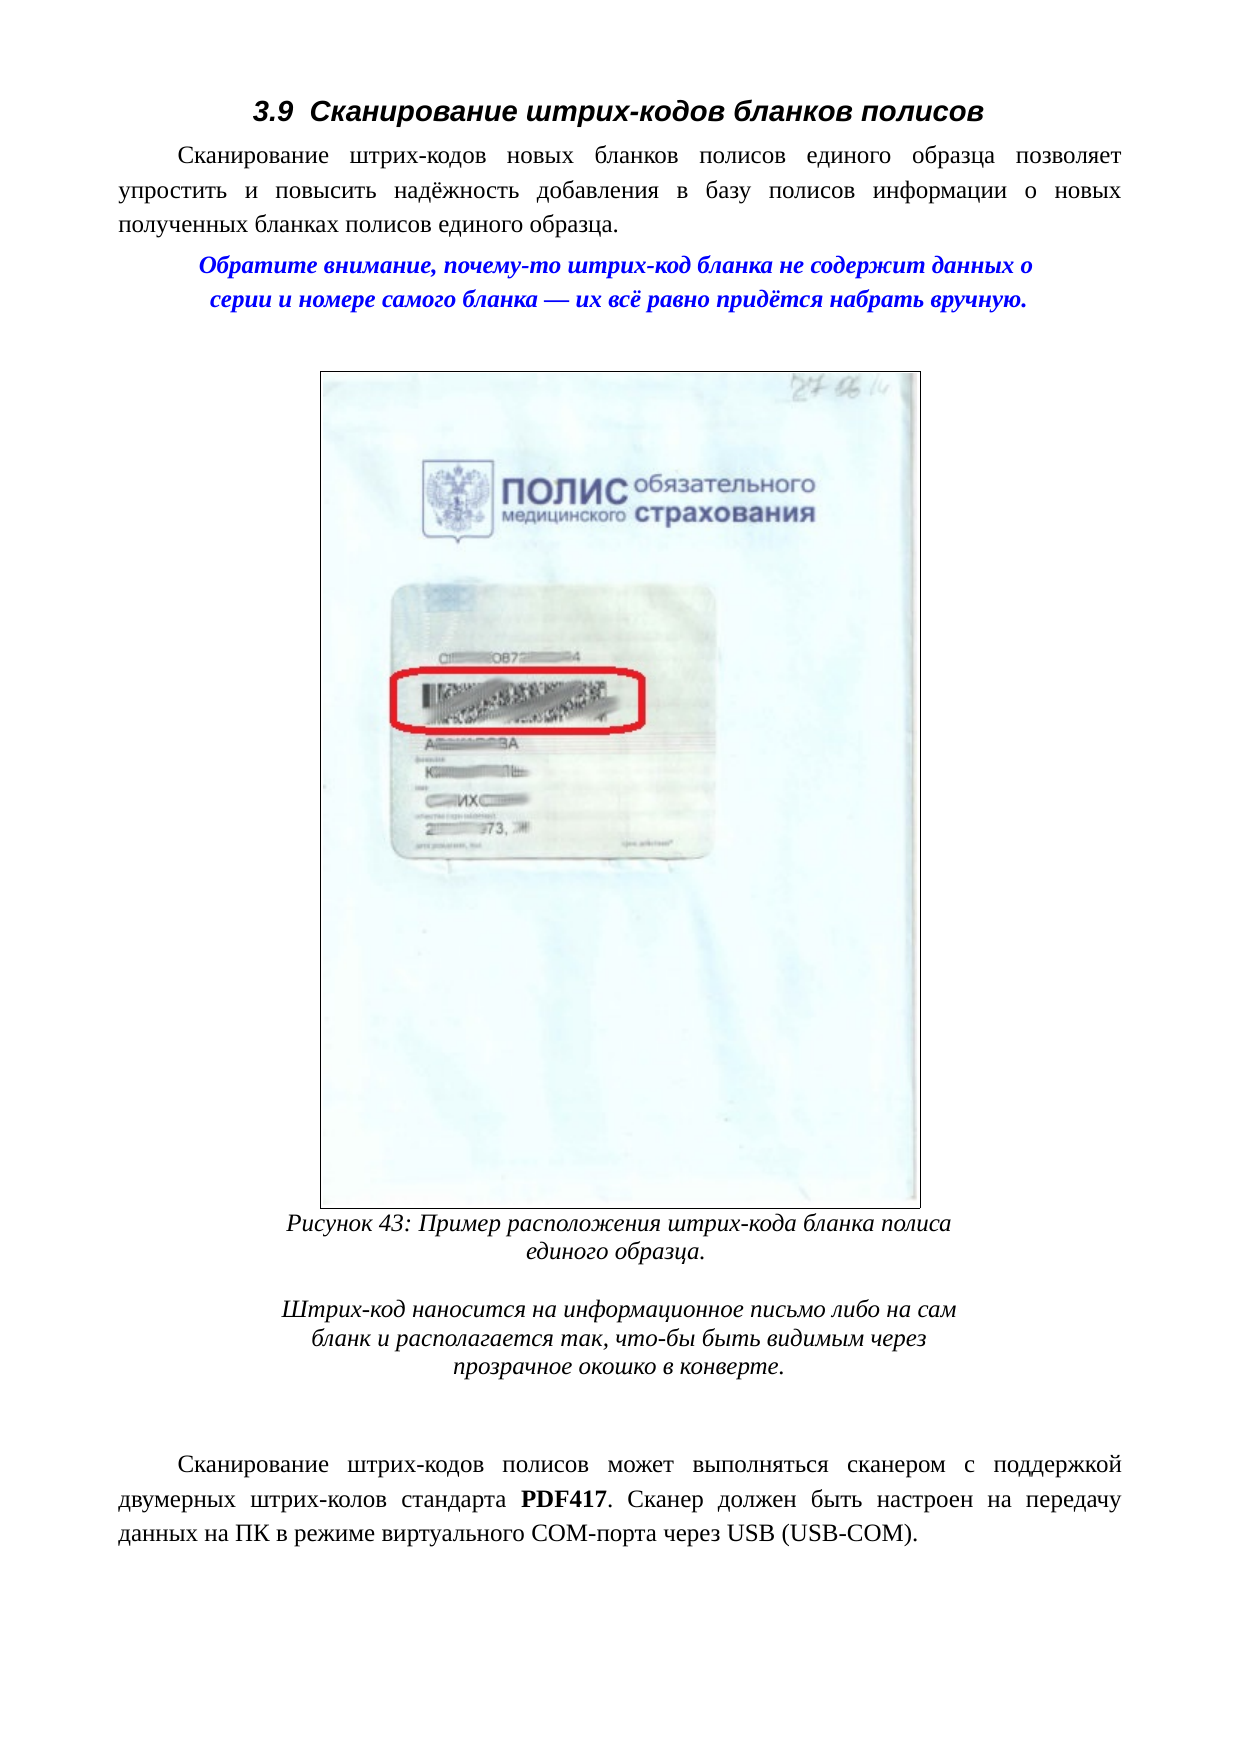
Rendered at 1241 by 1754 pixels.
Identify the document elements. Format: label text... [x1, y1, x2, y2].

text Обратите внимание, почему-то штрих-код бланка не содержит данных о серии и номере самого бланка — их всё равно придётся набрать вручную. [118, 250, 1122, 313]
text Сканирование штрих-кодов полисов может выполняться сканером с поддержкой двумерных штрих-колов стандарта PDF417. Сканер должен быть настроен на передачу данных на ПК в режиме виртуального COM-порта через USB (USB-COM). [118, 1449, 1122, 1547]
subtitle Сканирование штрих-кодов бланков полисов [118, 94, 1122, 128]
text Рисунок 43: Пример расположения штрих-кода бланка полиса единого образца. Штрих-код наносится на информационное письмо либо на сам бланк и располагается так, что-бы быть видимым через прозрачное окошко в конверте. [250, 371, 990, 1380]
picture [323, 373, 918, 1205]
text Сканирование штрих-кодов новых бланков полисов единого образца позволяет упростить и повысить надёжность добавления в базу полисов информации о новых полученных бланках полисов единого образца. [118, 140, 1122, 238]
